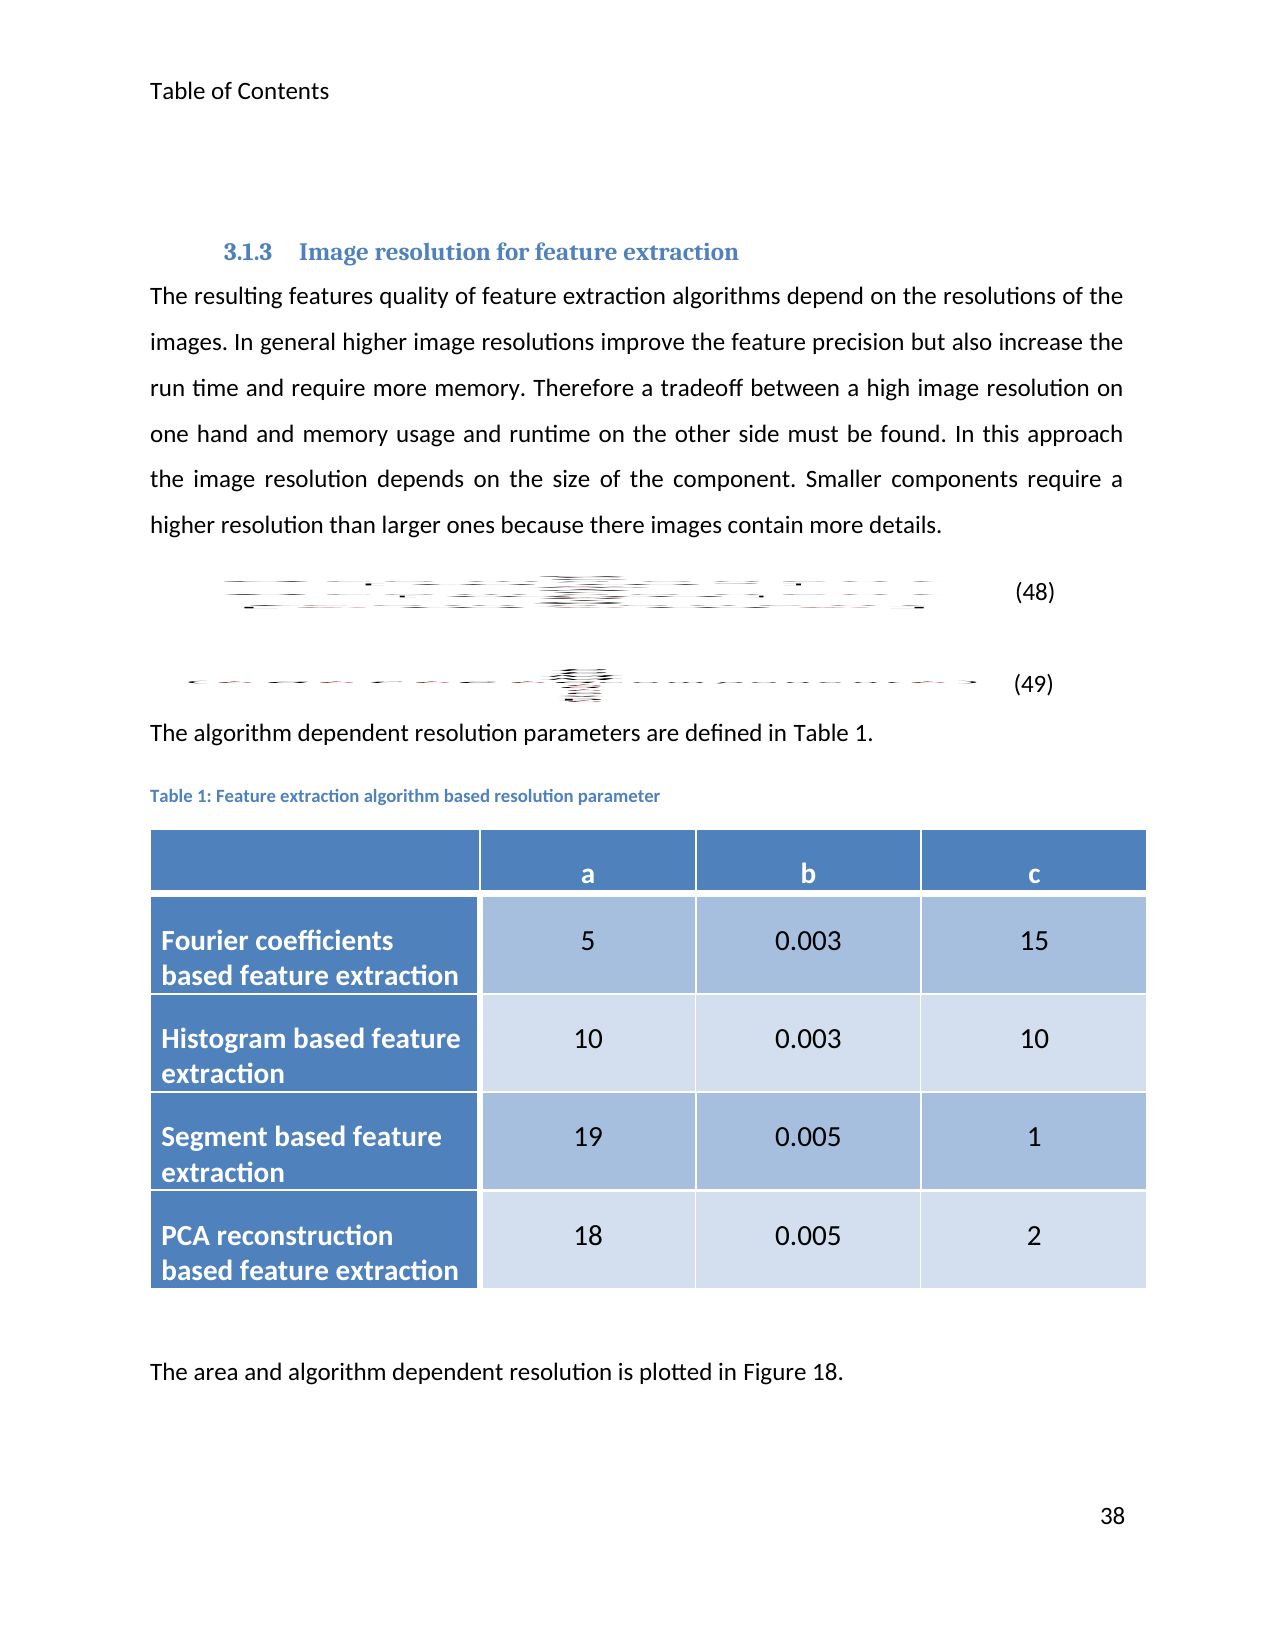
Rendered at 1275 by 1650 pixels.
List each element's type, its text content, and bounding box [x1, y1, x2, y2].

table_cell 0.005 [697, 1093, 920, 1189]
table_header (49) [1002, 669, 1069, 717]
table_header (48) [1004, 576, 1069, 623]
table_cell Histogram based feature extraction [151, 995, 477, 1091]
text Table 1: Feature extraction algorithm based resolution parameter [150, 784, 1125, 807]
table_header [161, 576, 1003, 623]
table_cell 2 [921, 1192, 1146, 1288]
table_cell 1 [922, 1093, 1146, 1189]
table_cell 15 [922, 897, 1146, 993]
table_header [1080, 576, 1147, 623]
table_cell 19 [483, 1093, 695, 1189]
table_header [1069, 576, 1080, 623]
table_cell Segment based feature extraction [151, 1093, 477, 1189]
table_cell 10 [921, 995, 1146, 1091]
table_cell 0.005 [696, 1192, 920, 1288]
subtitle Image resolution for feature extraction [224, 237, 1125, 266]
text The resulting features quality of feature extraction algorithms depend on the resolutions of the images. In general higher image resolutions improve the feature precision but also increase the run time and require more memory. Therefore a tradeoff between a high image resolution on one hand and memory usage and runtime on the other side must be found. In this approach the image resolution depends on the size of the component. Smaller components require a higher resolution than larger ones because there images contain more details. [150, 281, 1125, 540]
table_header [161, 669, 1002, 717]
table_header [150, 576, 161, 623]
text The area and algorithm dependent resolution is plotted in Figure 18. [150, 1357, 1125, 1387]
text The algorithm dependent resolution parameters are defined in Table 1. [150, 717, 1125, 748]
table_cell 10 [483, 995, 695, 1091]
table_cell PCA reconstruction based feature extraction [151, 1191, 477, 1288]
table_header b [697, 830, 920, 890]
table_cell [150, 623, 1080, 717]
table_cell [1080, 623, 1147, 717]
table_header [151, 830, 479, 890]
table_cell 0.003 [697, 897, 920, 993]
table_cell Fourier coefficients based feature extraction [151, 897, 477, 993]
table_cell 18 [483, 1192, 695, 1288]
table_header a [481, 830, 695, 890]
table_cell 5 [483, 897, 695, 993]
table_header c [922, 830, 1146, 890]
table_cell 0.003 [696, 995, 920, 1091]
